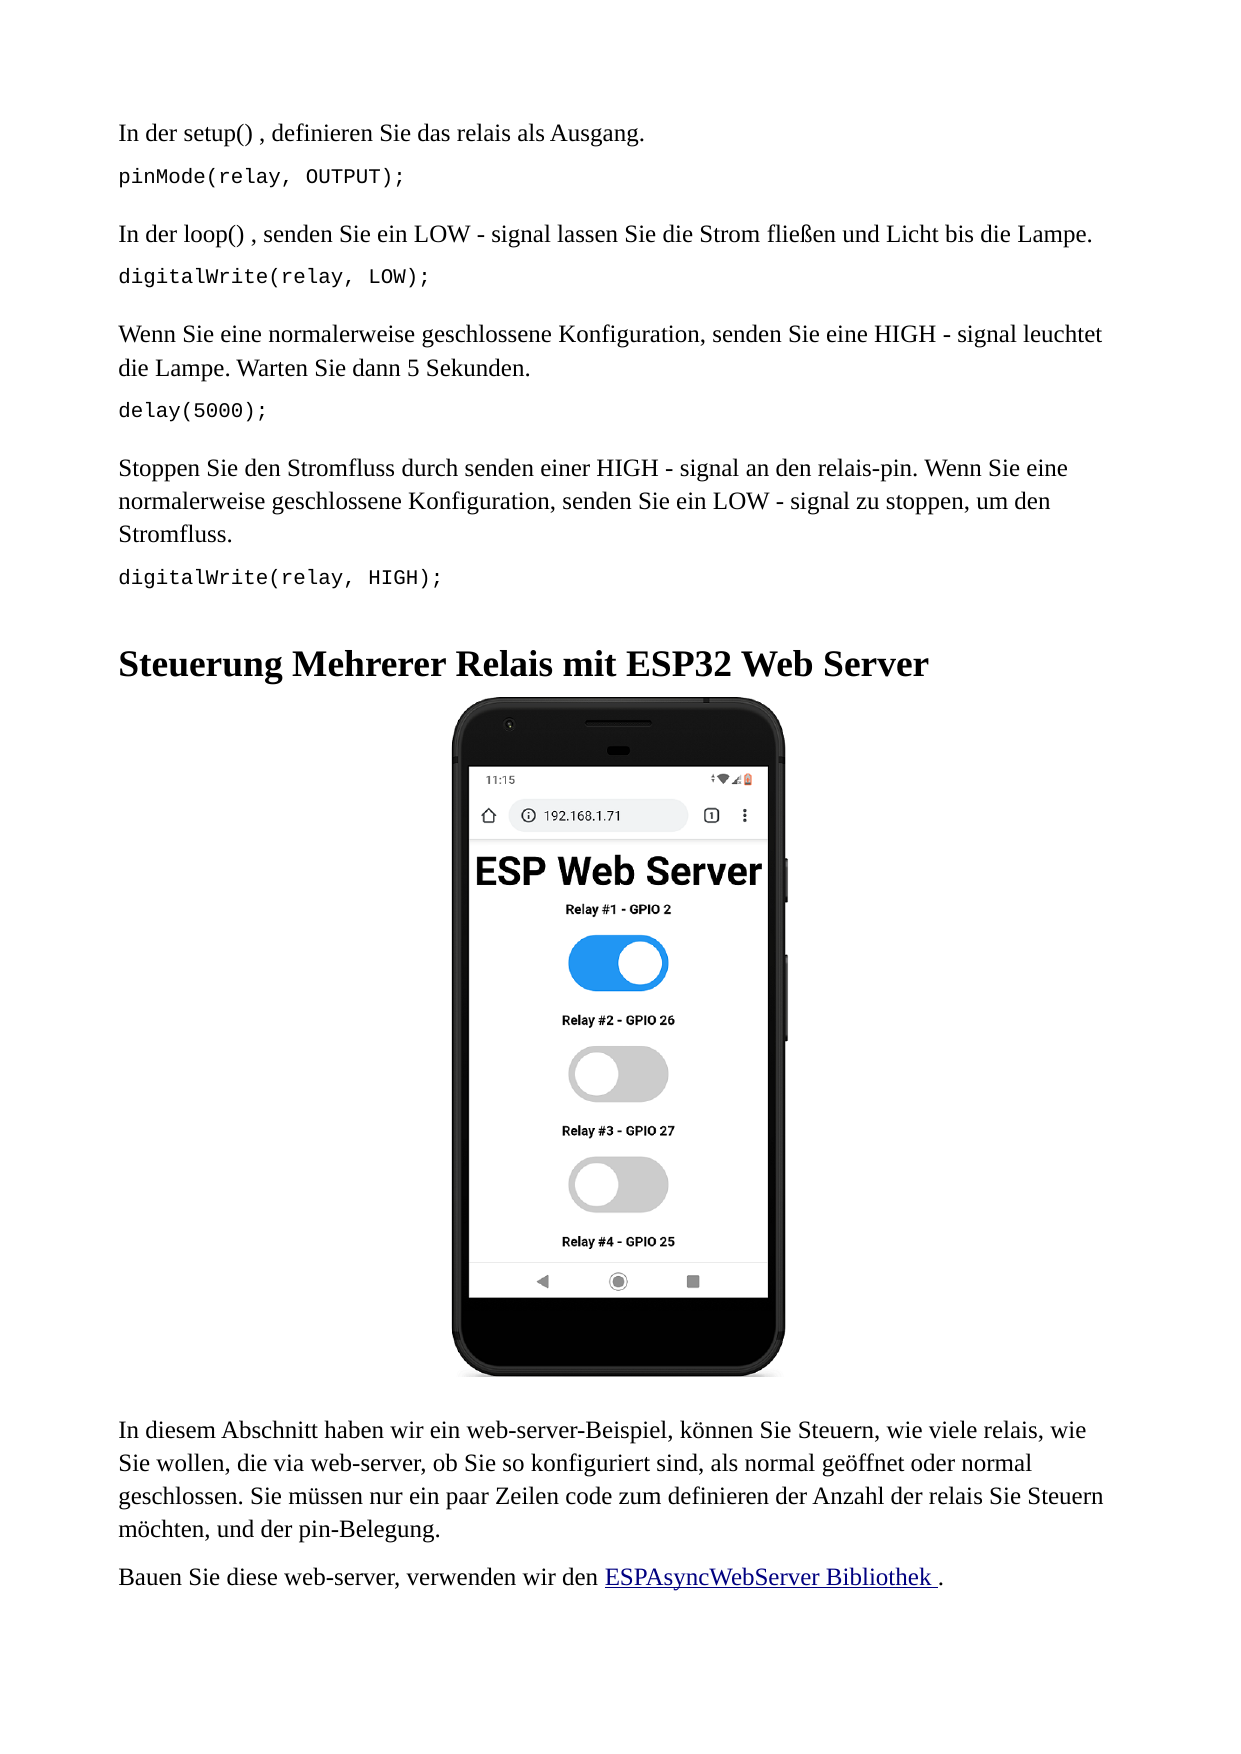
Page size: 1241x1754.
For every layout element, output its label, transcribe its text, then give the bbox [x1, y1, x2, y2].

text In diesem Abschnitt haben wir ein web-server-Beispiel, können Sie Steuern, wie viele relais, wie Sie wollen, die via web-server, ob Sie so konfiguriert sind, als normal geöffnet oder normal geschlossen. Sie müssen nur ein paar Zeilen code zum definieren der Anzahl der relais Sie Steuern möchten, und der pin-Belegung. [118, 1415, 1122, 1543]
text In der setup() , definieren Sie das relais als Ausgang. [118, 118, 1122, 147]
text digitalWrite(relay, HIGH); [118, 567, 1122, 591]
text delay(5000); [118, 400, 1122, 424]
subtitle Steuerung Mehrerer Relais mit ESP32 Web Server [118, 641, 1122, 684]
text Stoppen Sie den Stromfluss durch senden einer HIGH - signal an den relais-pin. Wenn Sie eine normalerweise geschlossene Konfiguration, senden Sie ein LOW - signal zu stoppen, um den Stromfluss. [118, 453, 1122, 548]
text Bauen Sie diese web-server, verwenden wir den ESPAsyncWebServer Bibliothek . [118, 1562, 1122, 1591]
text digitalWrite(relay, LOW); [118, 266, 1122, 290]
text pinMode(relay, OUTPUT); [118, 166, 1122, 189]
text Wenn Sie eine normalerweise geschlossene Konfiguration, senden Sie eine HIGH - signal leuchtet die Lampe. Warten Sie dann 5 Sekunden. [118, 319, 1122, 381]
text In der loop() , senden Sie ein LOW - signal lassen Sie die Strom fließen und Licht bis die Lampe. [118, 219, 1122, 248]
picture [451, 696, 789, 1377]
